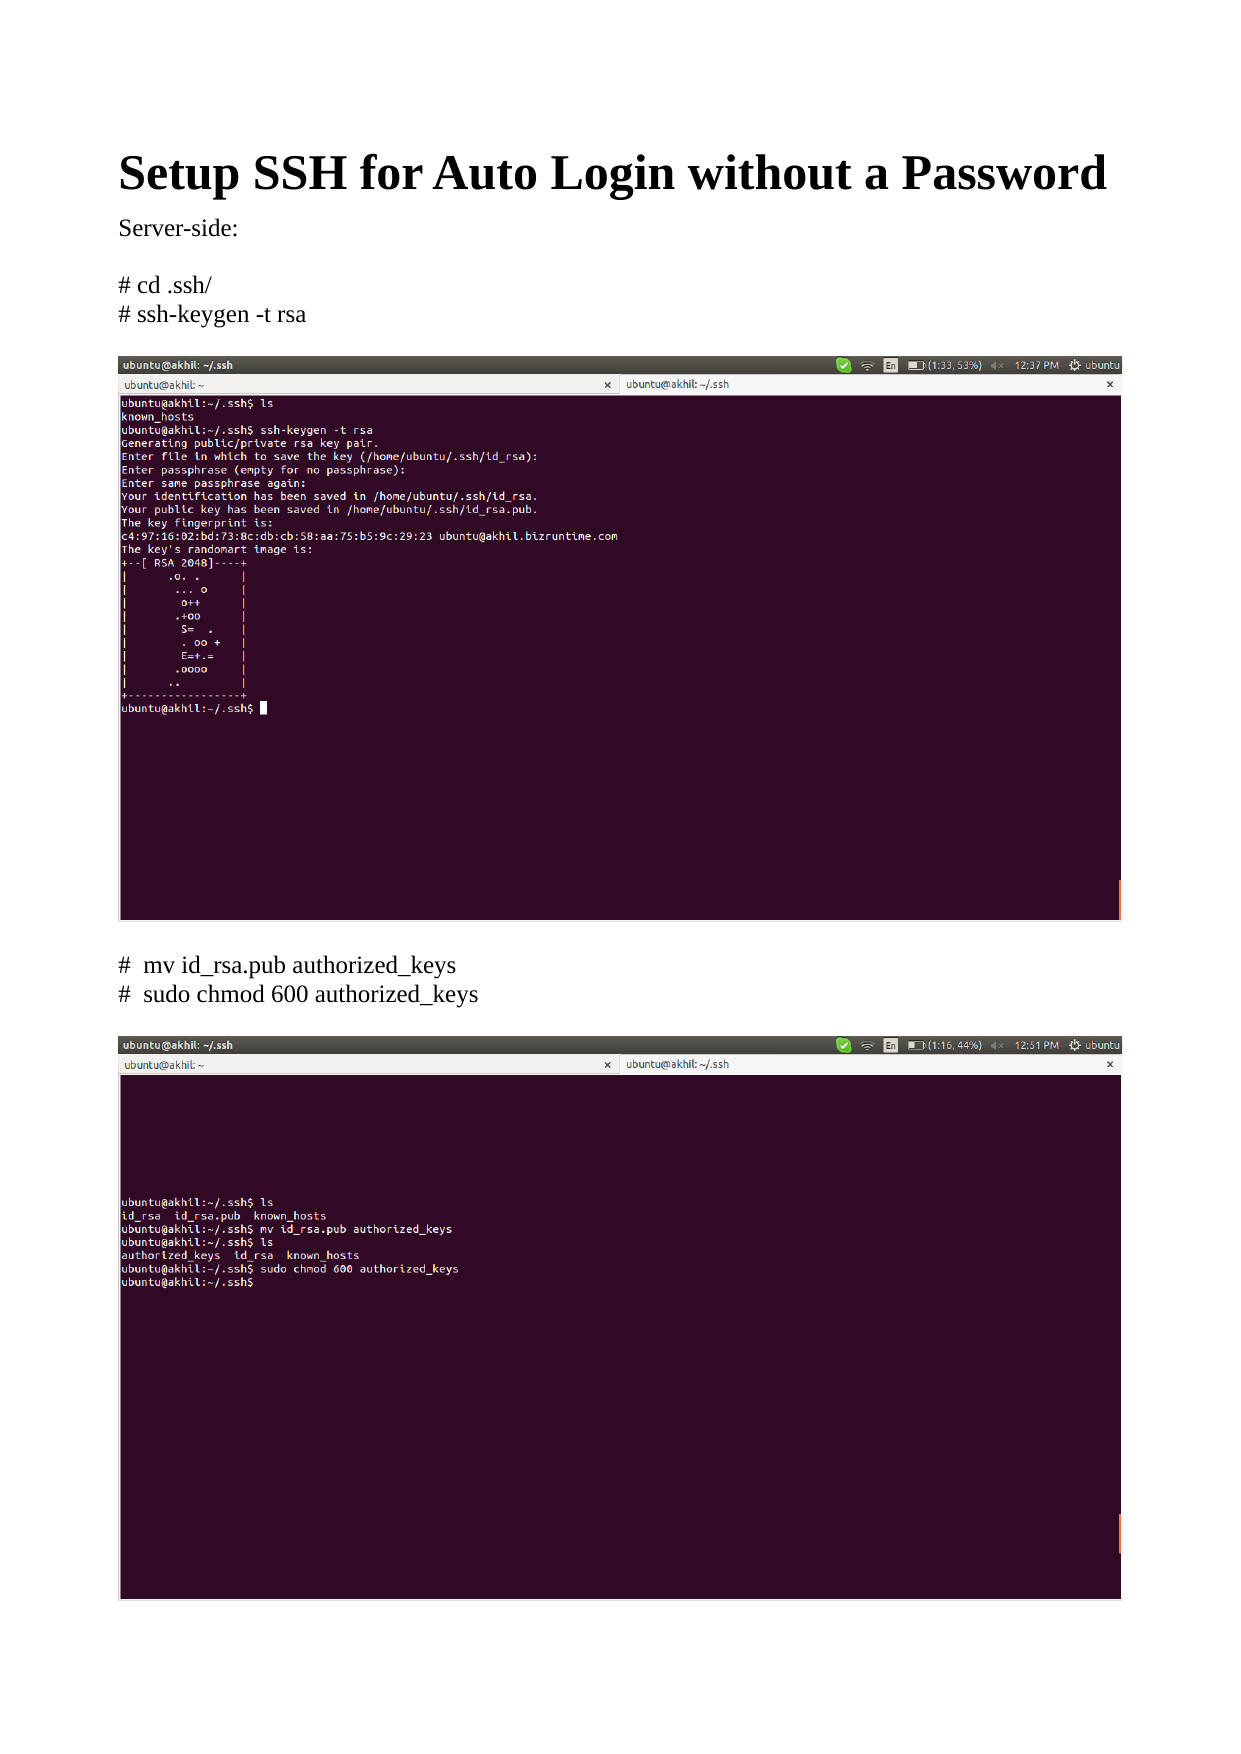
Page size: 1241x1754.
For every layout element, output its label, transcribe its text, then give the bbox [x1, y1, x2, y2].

picture [118, 356, 1123, 922]
subtitle Setup SSH for Auto Login without a Password [118, 143, 1122, 201]
text # mv id_rsa.pub authorized_keys [118, 950, 1122, 979]
picture [118, 1036, 1123, 1601]
text # cd .ssh/ [118, 271, 1122, 299]
text # sudo chmod 600 authorized_keys [118, 979, 1122, 1007]
text # ssh-keygen -t rsa [118, 299, 1122, 328]
text Server-side: [118, 213, 1122, 242]
